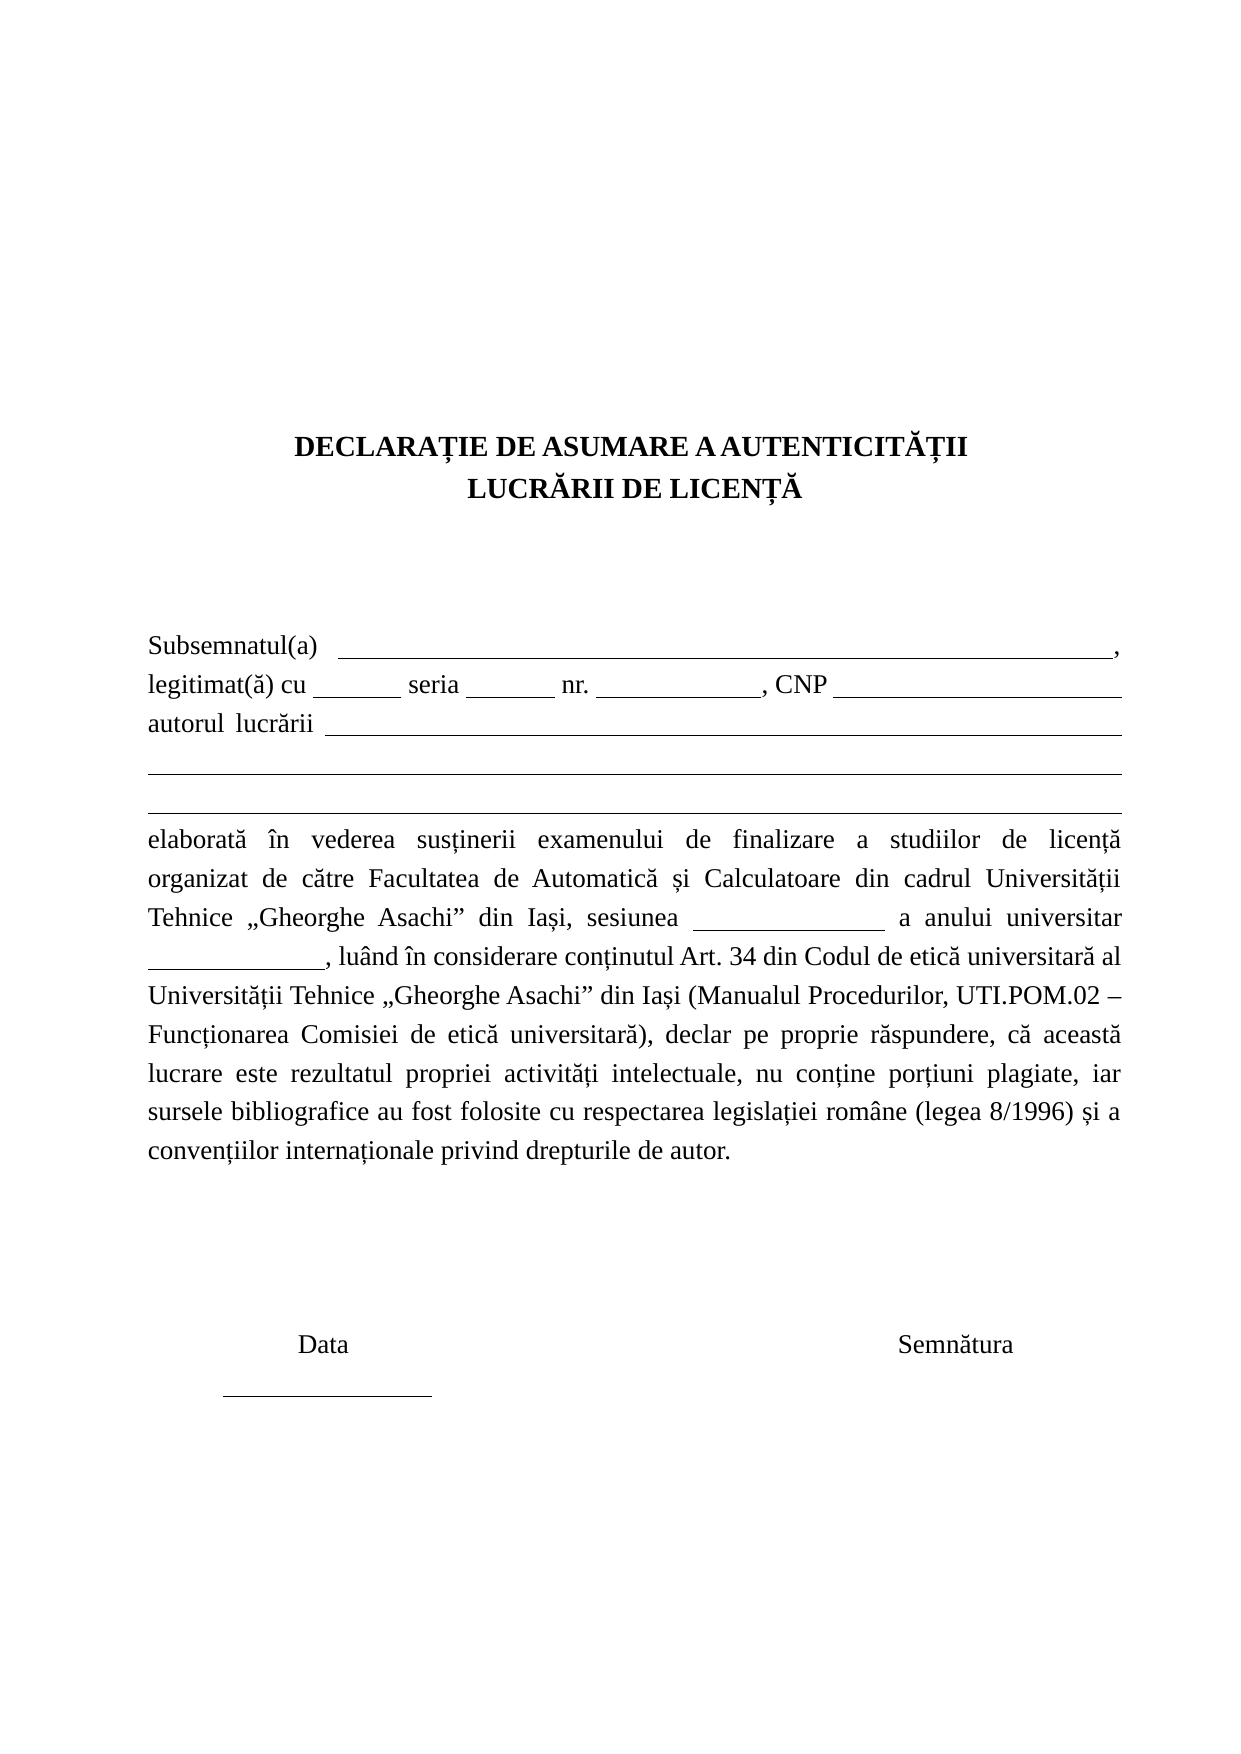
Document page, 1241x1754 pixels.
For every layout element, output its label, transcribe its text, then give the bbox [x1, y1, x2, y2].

text LUCRĂRII DE LICENȚĂ [148, 471, 1122, 504]
text Data Semnătura [148, 1329, 1122, 1360]
text DECLARAȚIE DE ASUMARE A AUTENTICITĂȚII [148, 429, 1122, 462]
text Subsemnatul(a) , [148, 629, 1122, 660]
text autorul lucrării [148, 707, 1122, 774]
text elaborată în vederea susținerii examenului de finalizare a studiilor de licență organizat de către Facultatea de Automatică și Calculatoare din cadrul Universității Tehnice „Gheorghe Asachi” din Iași, sesiunea a anului universitar , luând în considerare conținutul Art. 34 din Codul de etică universitară al Universității Tehnice „Gheorghe Asachi” din Iași (Manualul Procedurilor, UTI.POM.02 – Funcționarea Comisiei de etică universitară), declar pe proprie răspundere, că această lucrare este rezultatul propriei activități intelectuale, nu conține porțiuni plagiate, iar sursele bibliografice au fost folosite cu respectarea legislației române (legea 8/1996) și a convențiilor internaționale privind drepturile de autor. [148, 823, 1122, 1166]
text legitimat(ă) cu seria nr. , CNP [148, 668, 1122, 699]
text [148, 775, 1122, 813]
